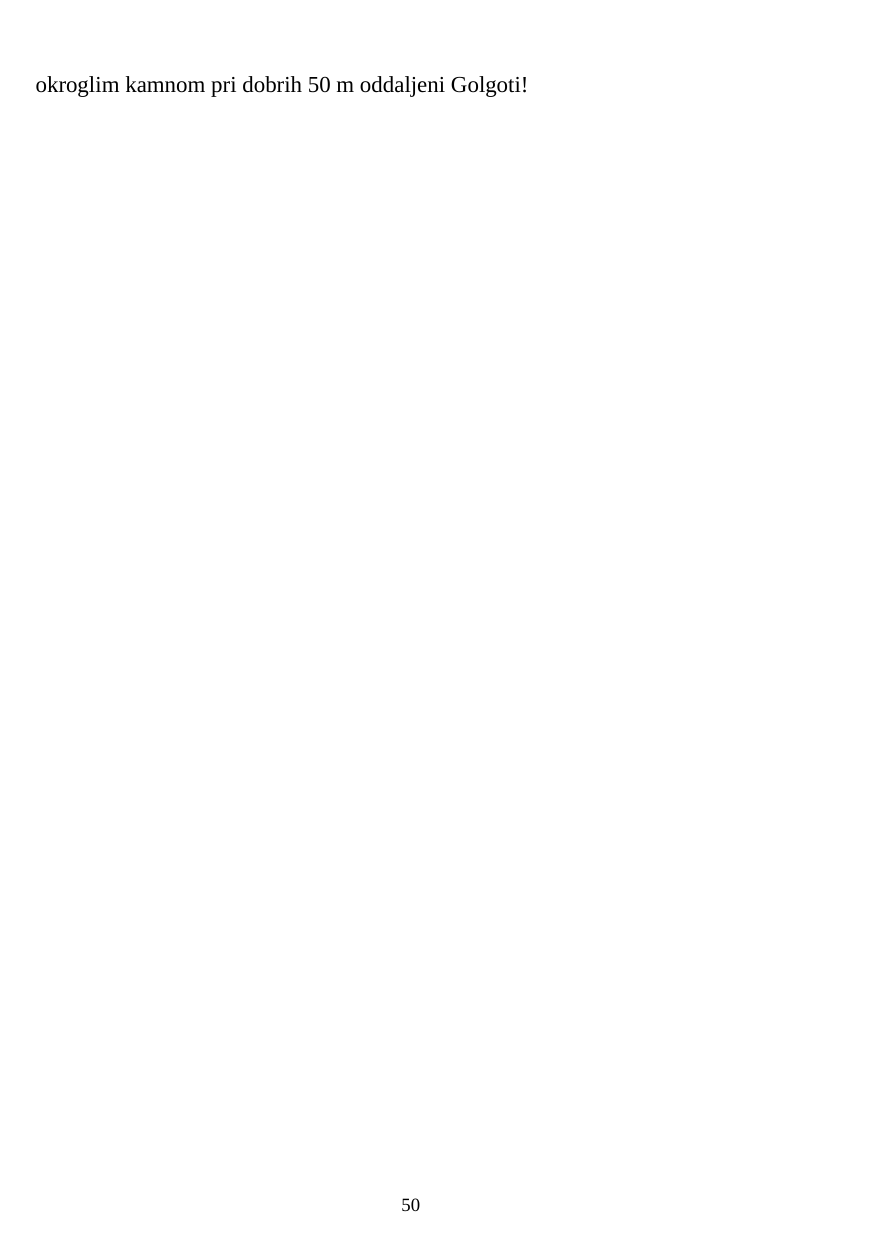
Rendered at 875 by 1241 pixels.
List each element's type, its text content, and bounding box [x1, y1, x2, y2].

text okroglim kamnom pri dobrih 50 m oddaljeni Golgoti! [35, 71, 786, 97]
